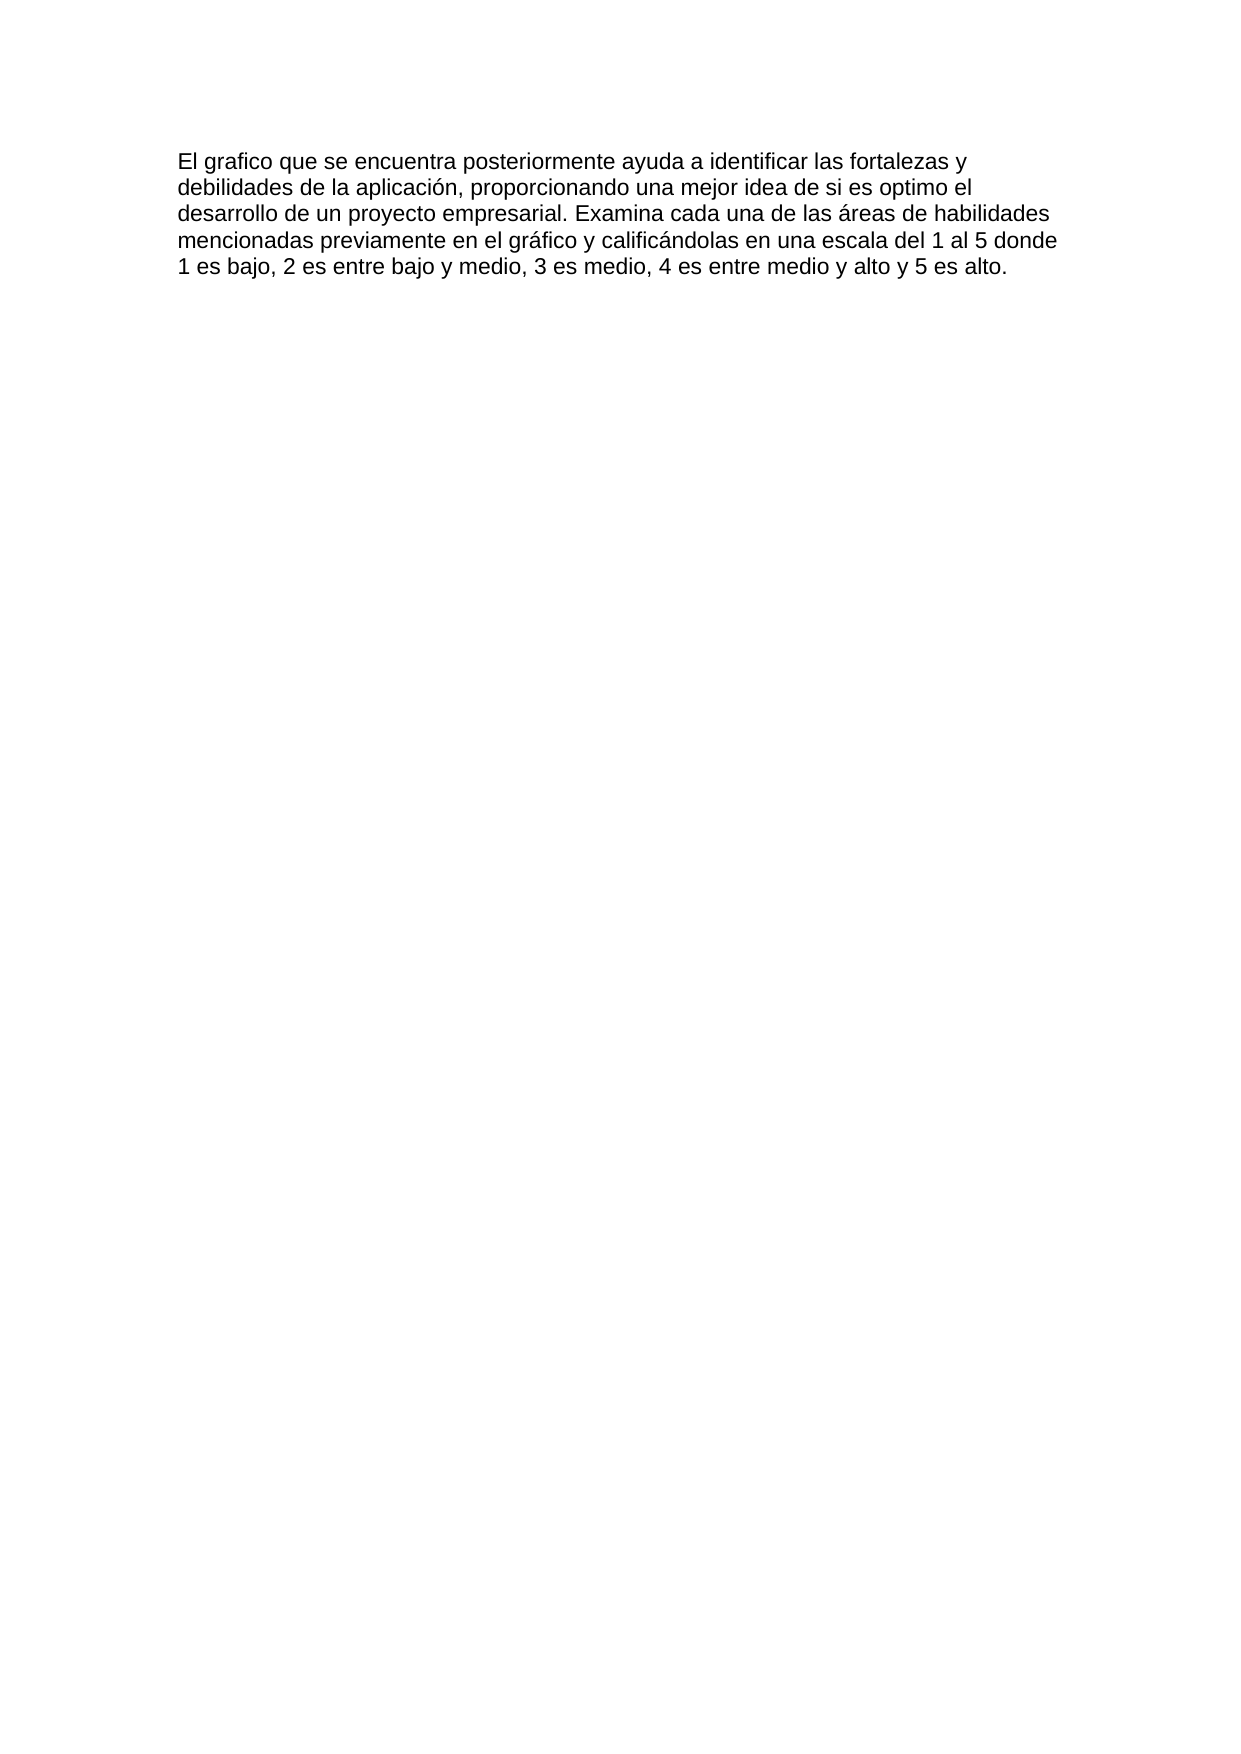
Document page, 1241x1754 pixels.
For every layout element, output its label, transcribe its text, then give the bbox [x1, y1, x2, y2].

text El grafico que se encuentra posteriormente ayuda a identificar las fortalezas y debilidades de la aplicación, proporcionando una mejor idea de si es optimo el desarrollo de un proyecto empresarial. Examina cada una de las áreas de habilidades mencionadas previamente en el gráfico y calificándolas en una escala del 1 al 5 donde 1 es bajo, 2 es entre bajo y medio, 3 es medio, 4 es entre medio y alto y 5 es alto. [177, 148, 1063, 279]
